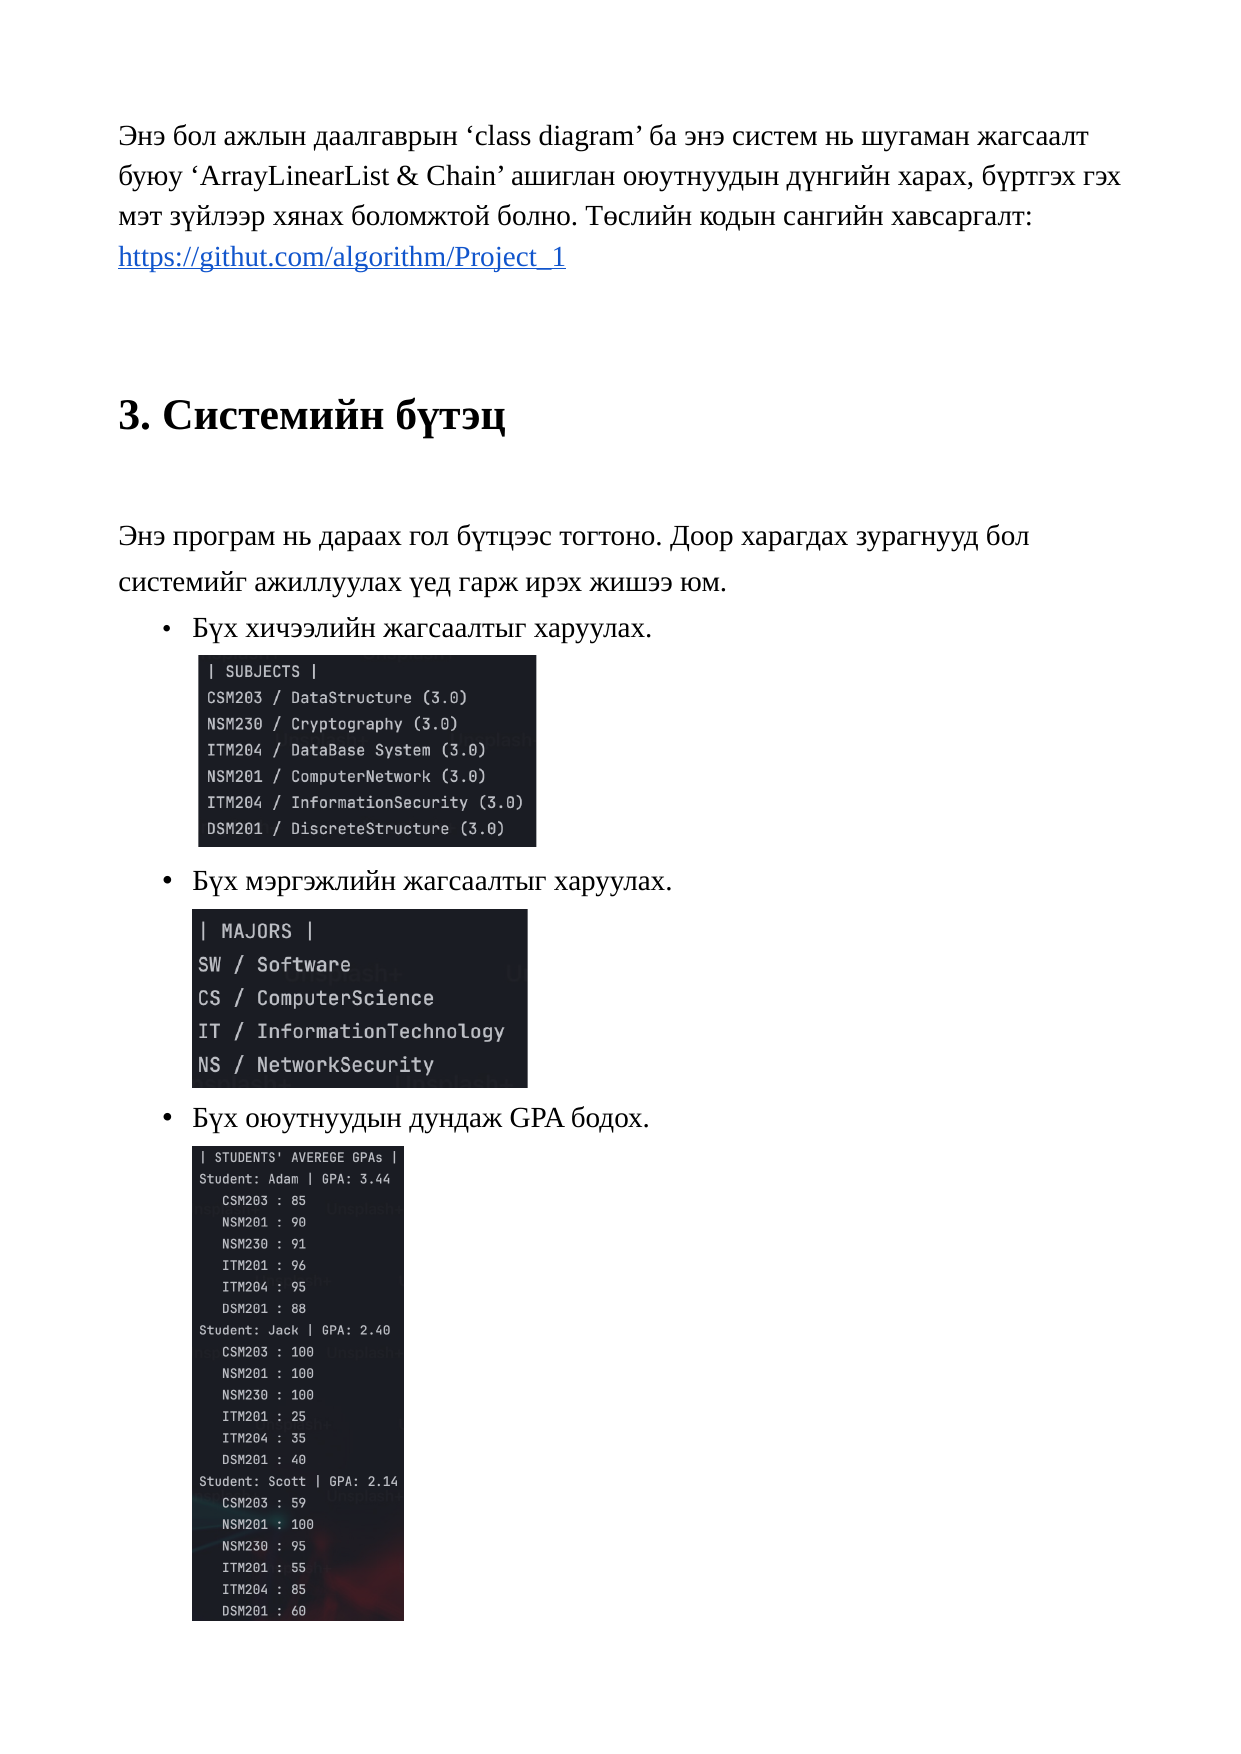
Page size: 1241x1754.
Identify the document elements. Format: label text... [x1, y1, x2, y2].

text 3. Системийн бүтэц [118, 388, 1122, 439]
list Бүх оюутнуудын дундаж GPA бодох. [162, 1100, 1122, 1134]
picture [192, 1146, 404, 1621]
picture [192, 909, 528, 1088]
list Бүх хичээлийн жагсаалтыг харуулах. [162, 611, 1122, 852]
text Энэ програм нь дараах гол бүтцээс тогтоно. Доор харагдах зурагнууд бол системийг ажиллуулах үед гарж ирэх жишээ юм. [118, 518, 1122, 598]
text Энэ бол ажлын даалгаврын ‘class diagram’ ба энэ систем нь шугаман жагсаалт буюу ‘ArrayLinearList & Chain’ ашиглан оюутнуудын дүнгийн харах, бүртгэх гэх мэт зүйлээр хянах боломжтой болно. Төслийн кодын сангийн хавсаргалт: [118, 118, 1122, 232]
picture [198, 655, 537, 847]
text https://githut.com/algorithm/Project_1 [118, 239, 1122, 272]
list Бүх мэргэжлийн жагсаалтыг харуулах. [162, 863, 1122, 897]
